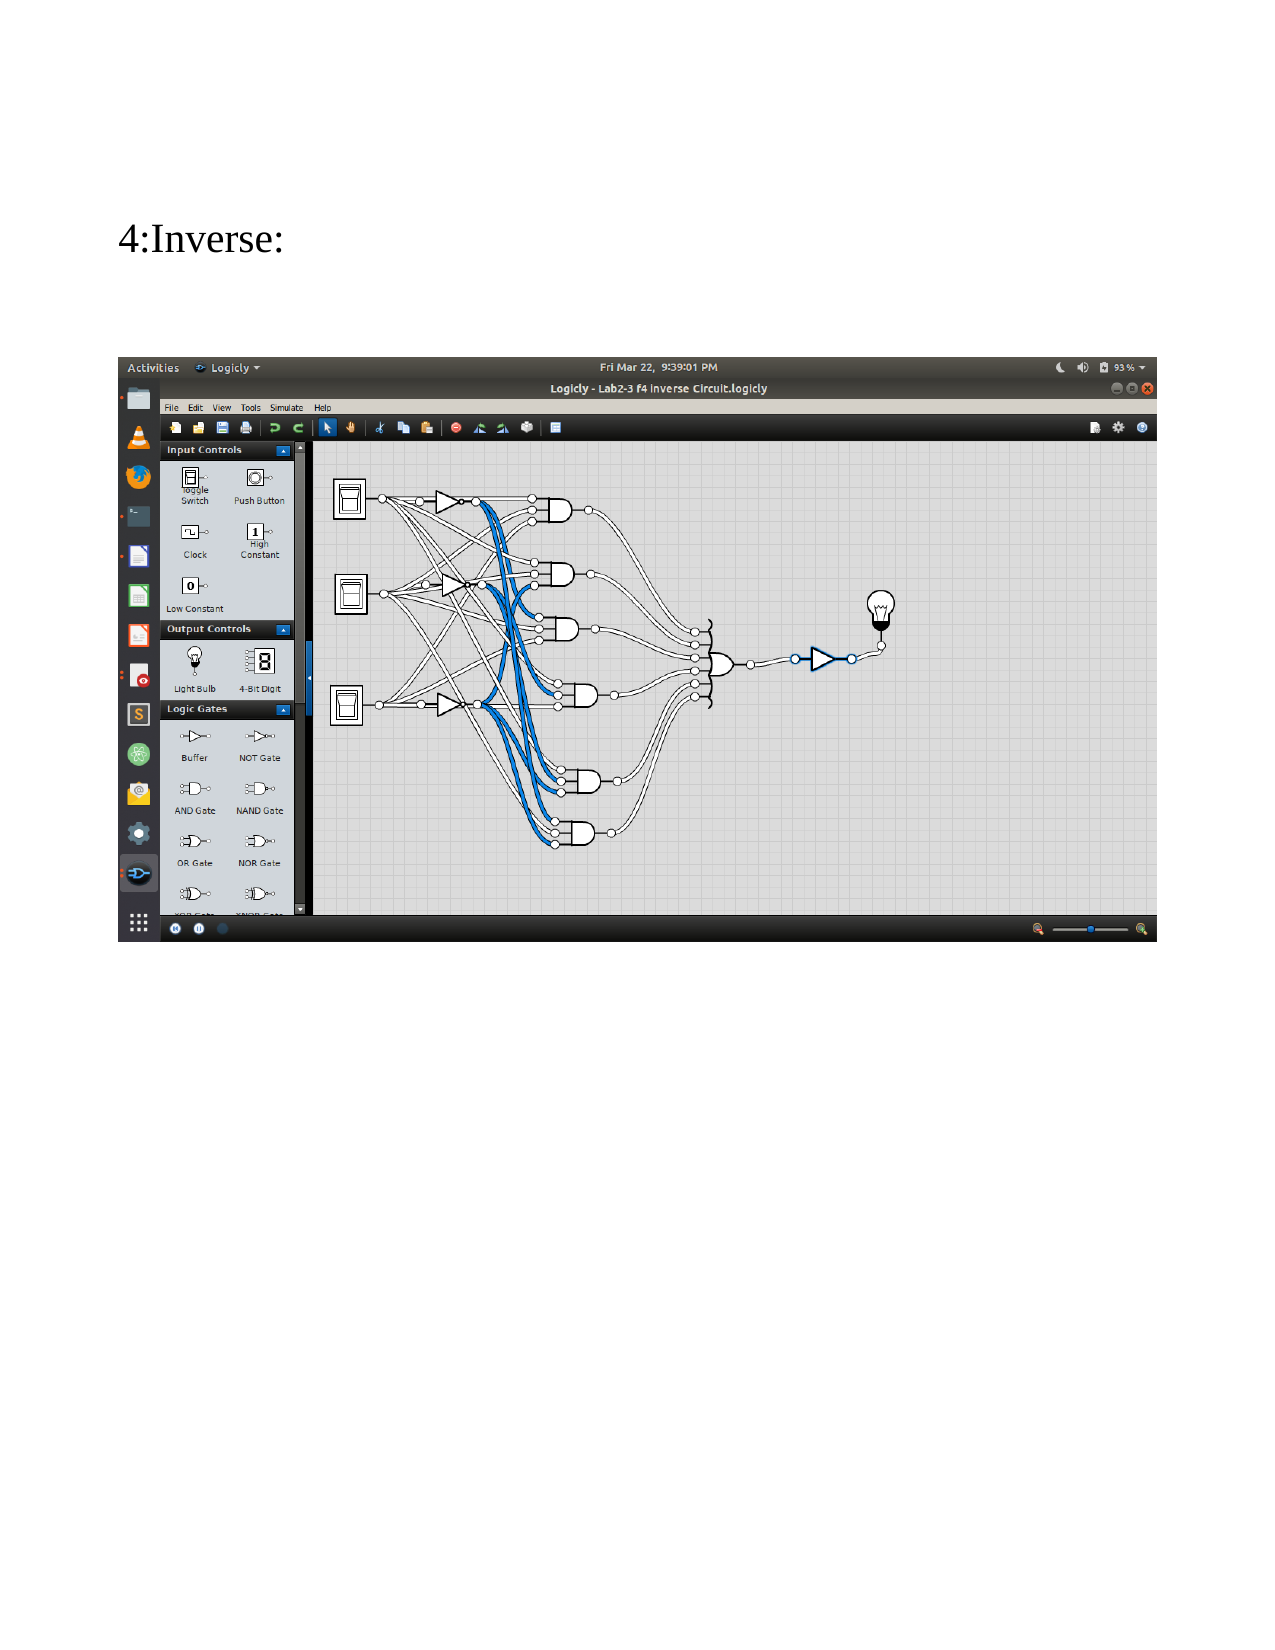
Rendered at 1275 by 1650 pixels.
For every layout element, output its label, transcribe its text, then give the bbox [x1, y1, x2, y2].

picture [118, 357, 1157, 942]
text 4:Inverse: [118, 214, 1157, 262]
